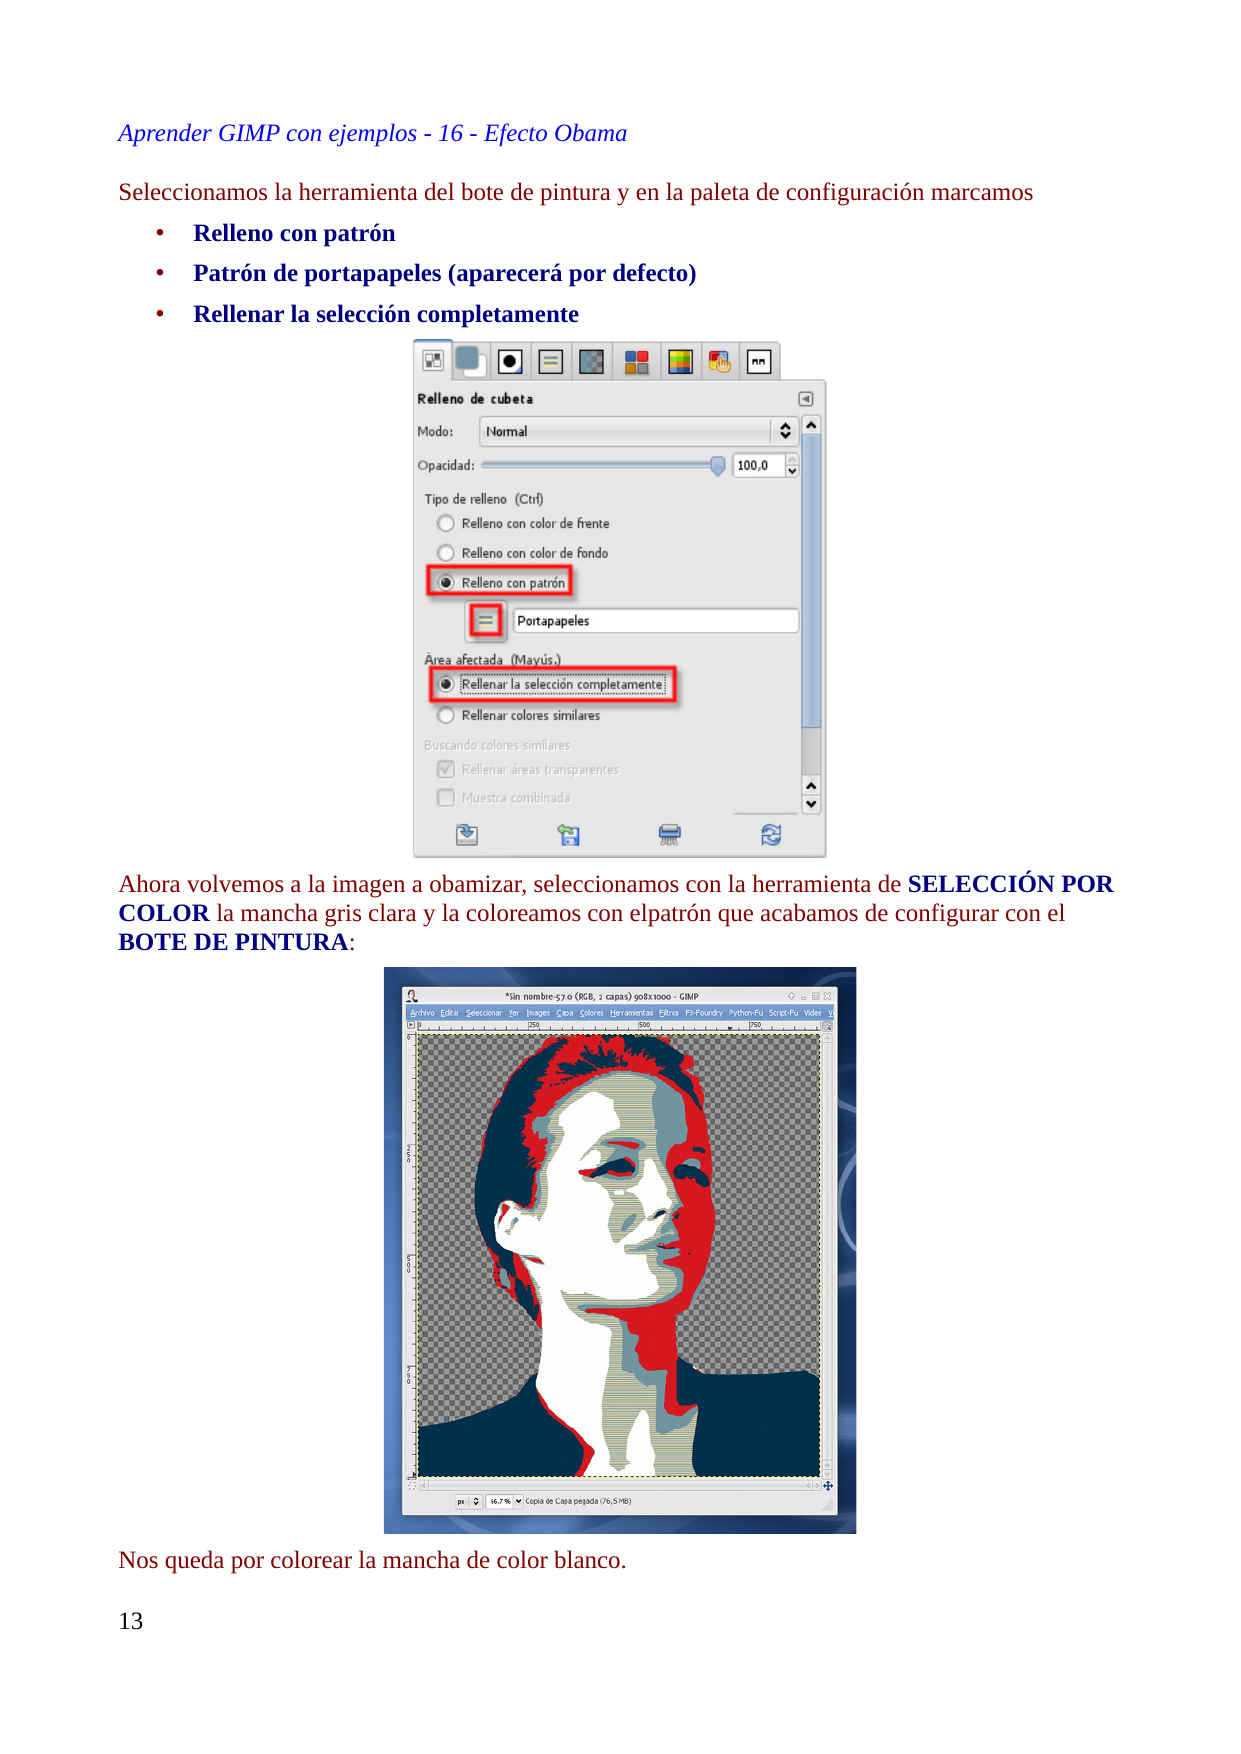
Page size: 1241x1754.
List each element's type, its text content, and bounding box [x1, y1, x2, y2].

text Nos queda por colorear la mancha de color blanco. [118, 1545, 1122, 1574]
list Relleno con patrón [156, 218, 1122, 246]
text Seleccionamos la herramienta del bote de pintura y en la paleta de configuración marcamos [118, 177, 1122, 206]
picture [413, 339, 827, 858]
picture [383, 967, 857, 1534]
list Rellenar la selección completamente [156, 299, 1122, 327]
text Ahora volvemos a la imagen a obamizar, seleccionamos con la herramienta de SELECCIÓN POR COLOR la mancha gris clara y la coloreamos con elpatrón que acabamos de configurar con el BOTE DE PINTURA: [118, 869, 1122, 956]
list Patrón de portapapeles (aparecerá por defecto) [156, 258, 1122, 287]
